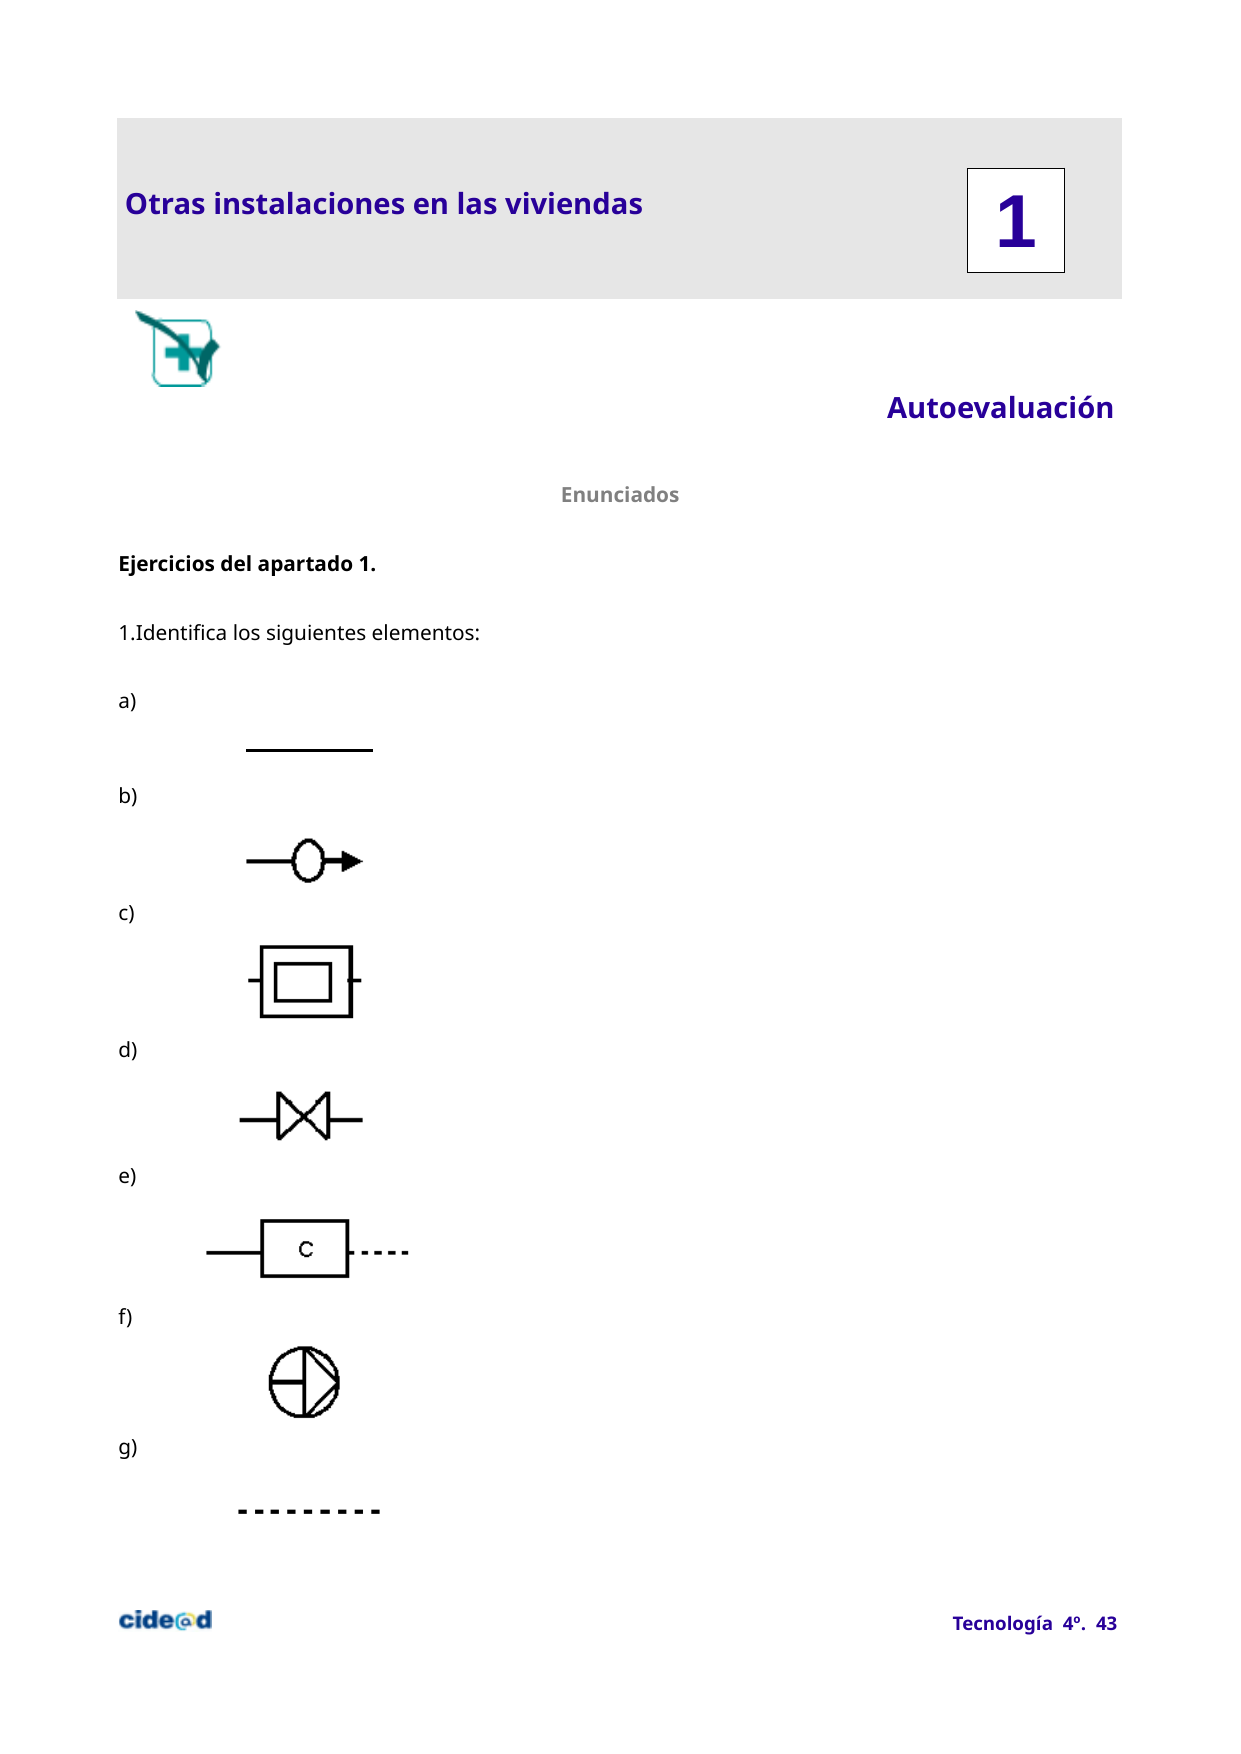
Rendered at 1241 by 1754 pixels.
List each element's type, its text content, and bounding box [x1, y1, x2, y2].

text 1.Identifica los siguientes elementos: [118, 618, 1122, 646]
picture [118, 1610, 212, 1632]
text Ejercicios del apartado 1. [118, 549, 1122, 578]
table_header Otras instalaciones en las viviendas [117, 118, 1122, 299]
text e) [118, 1069, 1122, 1189]
text g) [118, 1336, 1122, 1461]
picture [134, 310, 223, 387]
text a) [118, 686, 1122, 714]
text f) [118, 1195, 1122, 1330]
text c) [118, 815, 1122, 927]
text d) [118, 932, 1122, 1063]
text Enunciados [118, 480, 1122, 508]
text Autoevaluación [118, 299, 1122, 427]
text b) [118, 720, 1122, 809]
